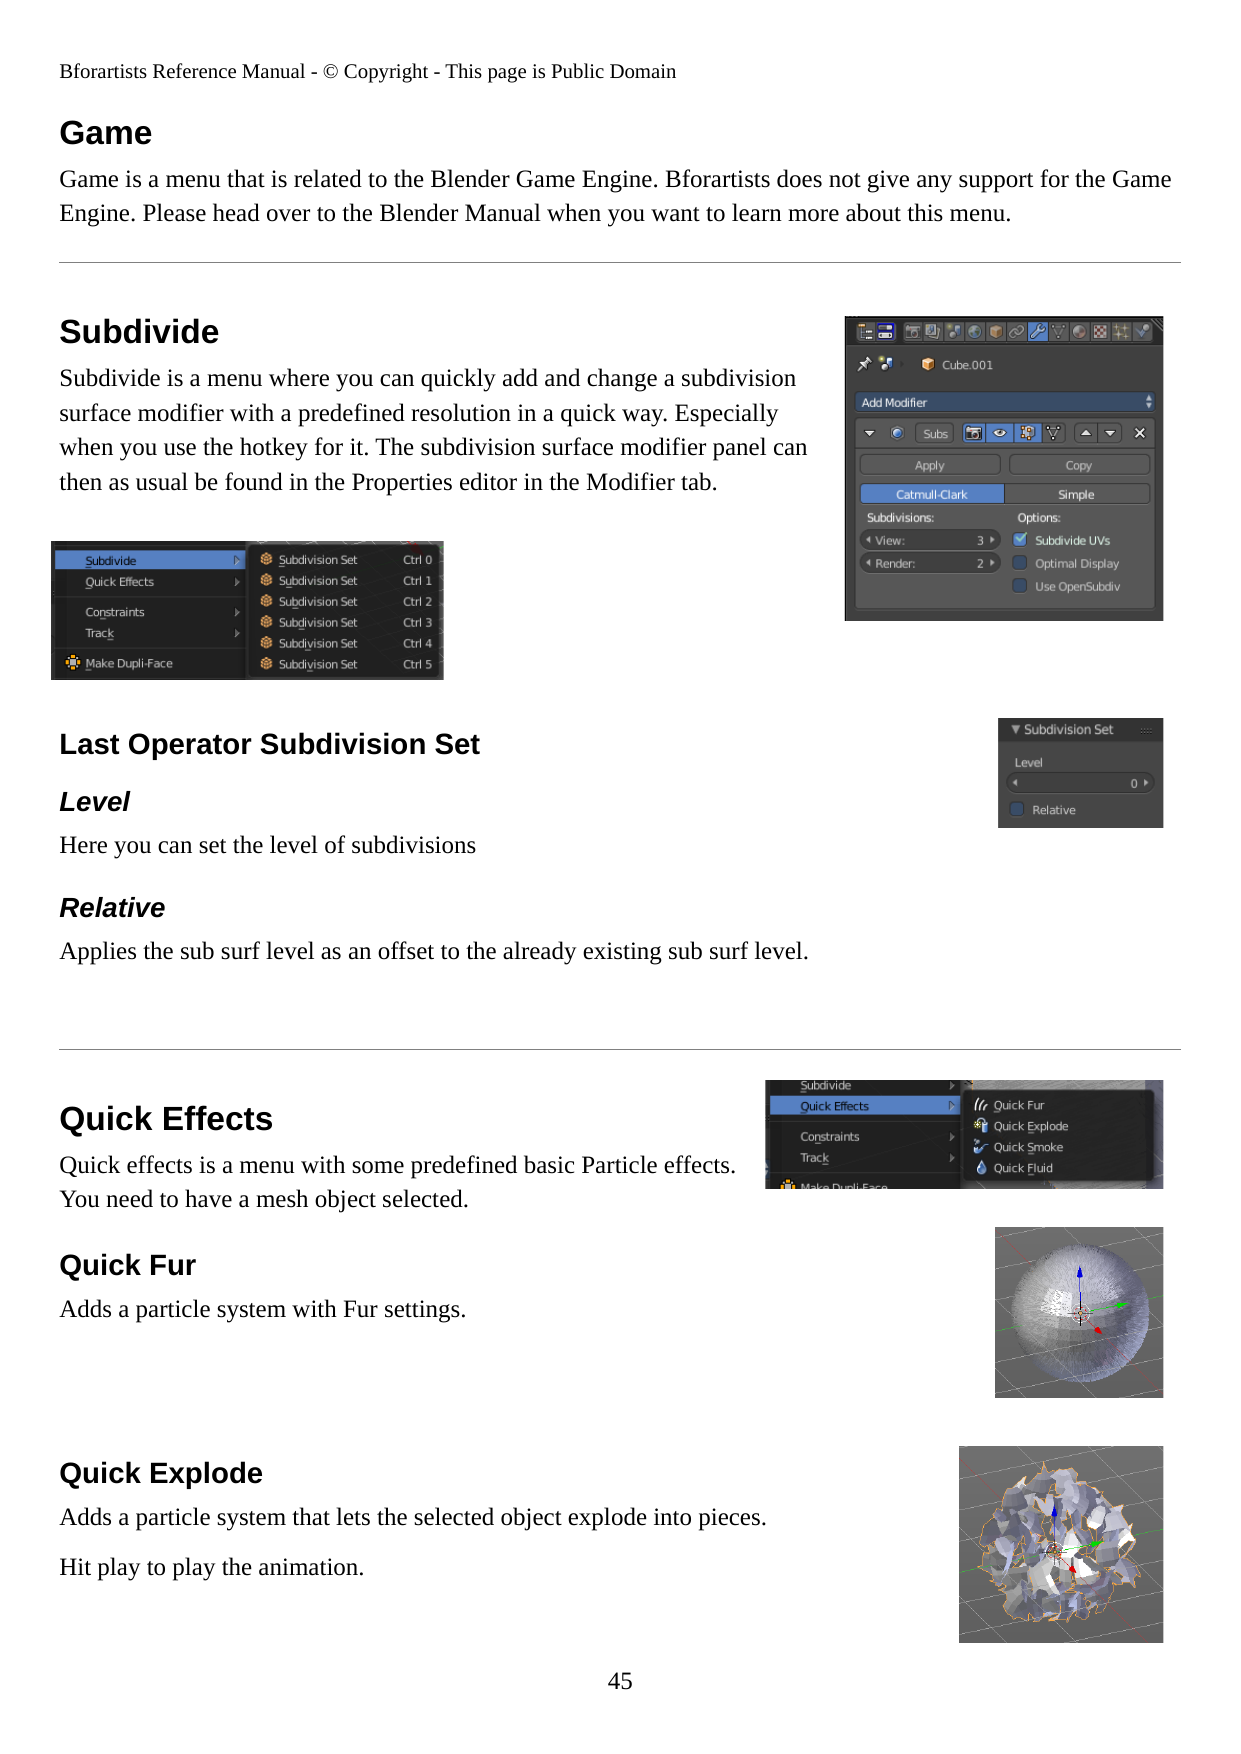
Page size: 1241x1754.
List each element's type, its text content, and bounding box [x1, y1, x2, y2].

subtitle Level [59, 786, 998, 817]
text Hit play to play the animation. [59, 1552, 959, 1580]
text Quick effects is a menu with some predefined basic Particle effects. You need to have a mesh object selected. [59, 1150, 1181, 1213]
subtitle Last Operator Subdivision Set [59, 727, 998, 761]
subtitle Relative [59, 891, 1181, 923]
text Game is a menu that is related to the Blender Game Engine. Bforartists does not give any support for the Game Engine. Please head over to the Blender Manual when you want to learn more about this menu. [59, 164, 1181, 227]
subtitle Quick Effects [59, 1099, 765, 1138]
picture [959, 1446, 1164, 1643]
picture [995, 1227, 1164, 1398]
subtitle Game [59, 113, 1181, 151]
picture [765, 1080, 1164, 1189]
subtitle Subdivide [59, 312, 1181, 351]
text Adds a particle system with Fur settings. [59, 1294, 995, 1323]
subtitle [1164, 1248, 1181, 1282]
text Subdivide is a menu where you can quickly add and change a subdivision surface modifier with a predefined resolution in a quick way. Especially when you use the hotkey for it. The subdivision surface modifier panel can then as usual be found in the Properties editor in the Modifier tab. [59, 363, 844, 496]
picture [51, 541, 444, 680]
subtitle Quick Explode [59, 1456, 959, 1490]
text Here you can set the level of subdivisions [59, 830, 1181, 859]
subtitle [1164, 786, 1181, 817]
text Adds a particle system that lets the selected object explode into pieces. [59, 1502, 959, 1531]
subtitle Quick Fur [59, 1248, 995, 1282]
subtitle [1164, 1099, 1181, 1138]
picture [844, 316, 1164, 621]
picture [998, 718, 1164, 828]
subtitle [1164, 1456, 1181, 1490]
text Applies the sub surf level as an offset to the already existing sub surf level. [59, 936, 1181, 964]
